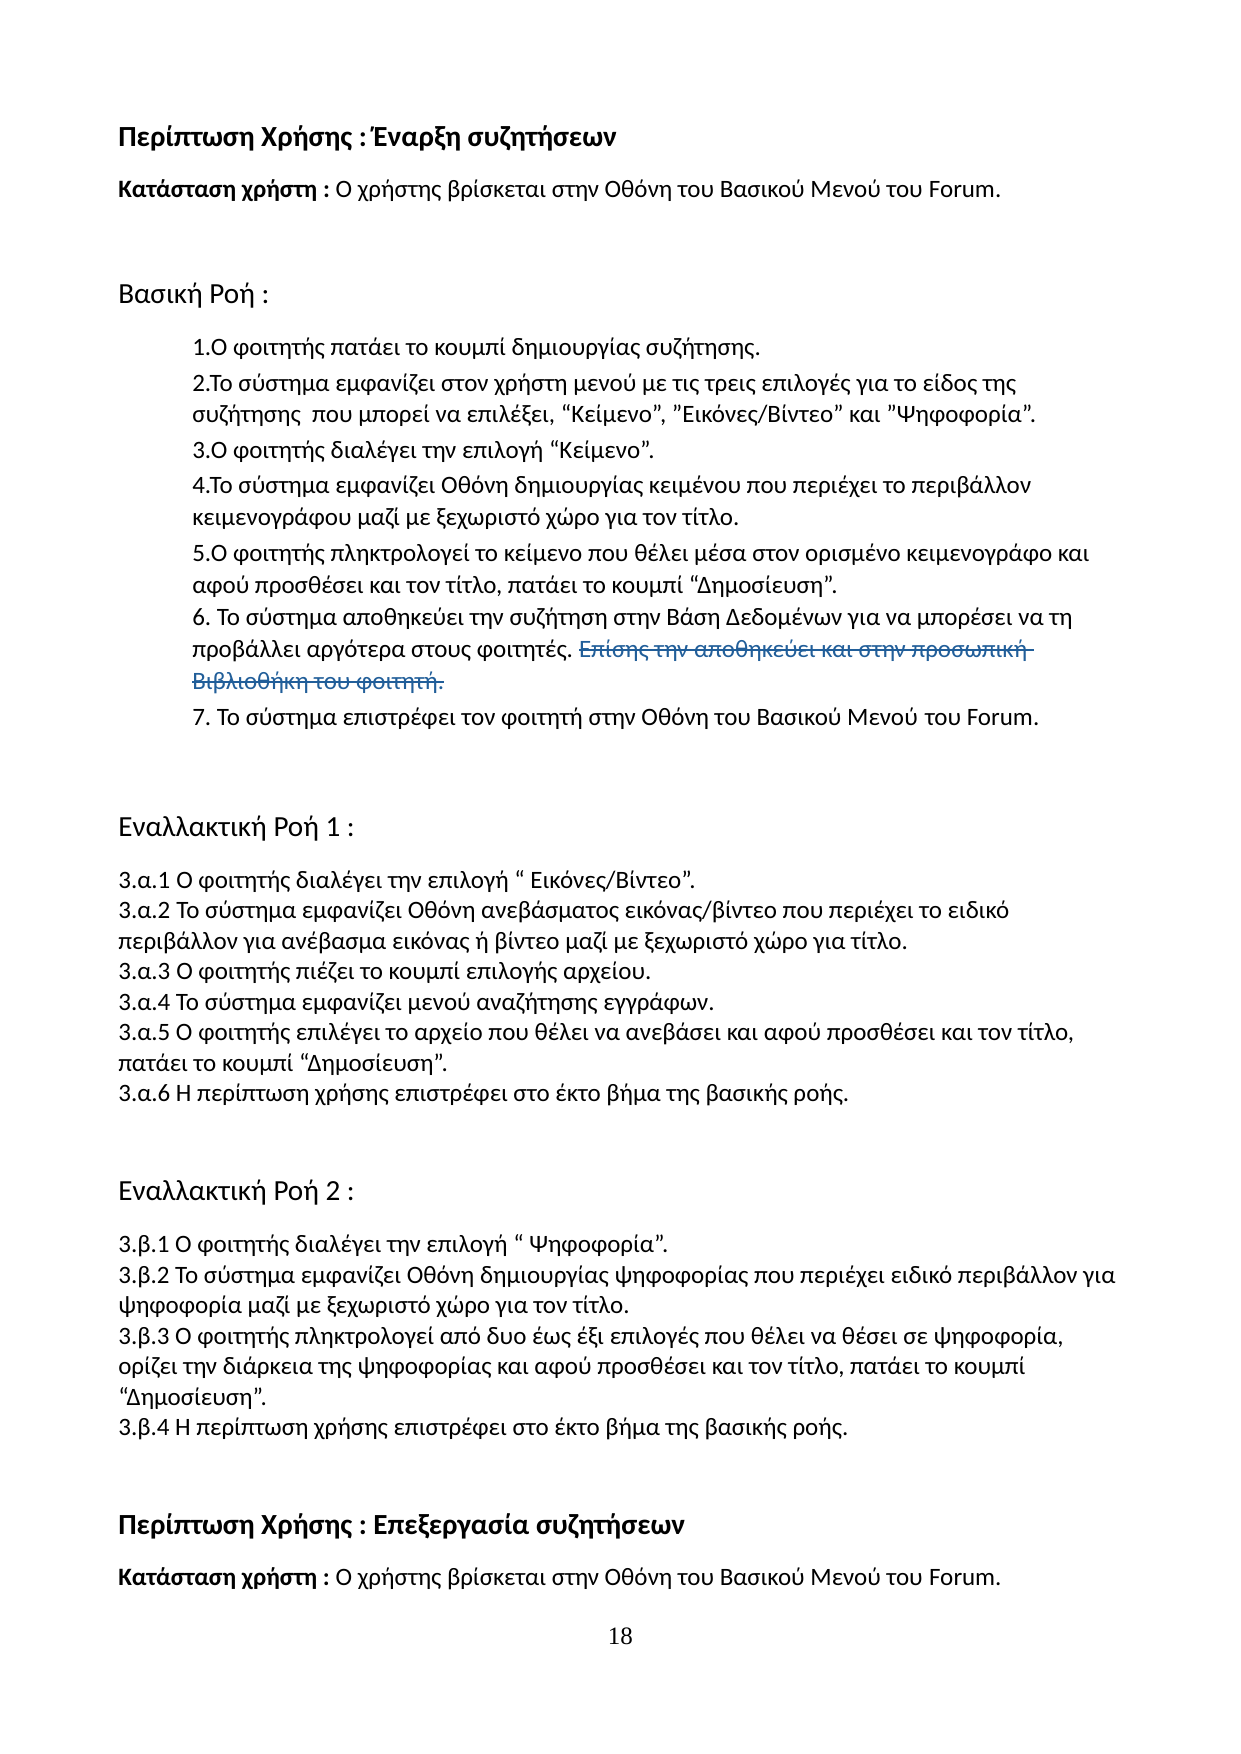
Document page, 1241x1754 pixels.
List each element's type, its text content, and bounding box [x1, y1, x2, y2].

text Περίπτωση Χρήσης : Επεξεργασία συζητήσεων [118, 1506, 1122, 1542]
text Εναλλακτική Ροή 1 : [118, 808, 1122, 843]
text Βασική Ροή : [118, 275, 1122, 311]
text 5.Ο φοιτητής πληκτρολογεί το κείμενο που θέλει μέσα στον ορισμένο κειμενογράφο και αφού προσθέσει και τον τίτλο, πατάει το κουμπί “Δημοσίευση”. 6. Το σύστημα αποθηκεύει την συζήτηση στην Βάση Δεδομένων για να μπορέσει να τη προβάλλει αργότερα στους φοιτητές. Επίσης την αποθηκεύει και στην προσωπική Βιβλιοθήκη του φοιτητή. 7. Το σύστημα επιστρέφει τον φοιτητή στην Οθόνη του Βασικού Μενού του Forum. [192, 537, 1122, 733]
text 3.α.2 Το σύστημα εμφανίζει Οθόνη ανεβάσματος εικόνας/βίντεο που περιέχει το ειδικό περιβάλλον για ανέβασμα εικόνας ή βίντεο μαζί με ξεχωριστό χώρο για τίτλο. [118, 894, 1122, 955]
text 4.Το σύστημα εμφανίζει Οθόνη δημιουργίας κειμένου που περιέχει το περιβάλλον κειμενογράφου μαζί με ξεχωριστό χώρο για τον τίτλο. [192, 469, 1122, 532]
text Εναλλακτική Ροή 2 : [118, 1172, 1122, 1208]
text 3.β.2 Το σύστημα εμφανίζει Οθόνη δημιουργίας ψηφοφορίας που περιέχει ειδικό περιβάλλον για ψηφοφορία μαζί με ξεχωριστό χώρο για τον τίτλο. [118, 1259, 1122, 1320]
text 2.Το σύστημα εμφανίζει στον χρήστη μενού με τις τρεις επιλογές για το είδος της συζήτησης που μπορεί να επιλέξει, “Κείμενο”, ”Εικόνες/Βίντεο” και ”Ψηφοφορία”. [192, 367, 1122, 429]
text Κατάσταση χρήστη : Ο χρήστης βρίσκεται στην Οθόνη του Βασικού Μενού του Forum. [118, 1561, 1122, 1591]
text Κατάσταση χρήστη : Ο χρήστης βρίσκεται στην Οθόνη του Βασικού Μενού του Forum. [118, 173, 1122, 203]
text 3.α.1 Ο φοιτητής διαλέγει την επιλογή “ Εικόνες/Βίντεο”. [118, 864, 1122, 894]
text 3.β.1 Ο φοιτητής διαλέγει την επιλογή “ Ψηφοφορία”. [118, 1228, 1122, 1259]
text 3.α.3 Ο φοιτητής πιέζει το κουμπί επιλογής αρχείου. 3.α.4 Το σύστημα εμφανίζει μενού αναζήτησης εγγράφων. 3.α.5 Ο φοιτητής επιλέγει το αρχείο που θέλει να ανεβάσει και αφού προσθέσει και τον τίτλο, πατάει το κουμπί “Δημοσίευση”. 3.α.6 Η περίπτωση χρήσης επιστρέφει στο έκτο βήμα της βασικής ροής. [118, 955, 1122, 1108]
text 1.Ο φοιτητής πατάει το κουμπί δημιουργίας συζήτησης. [192, 331, 1122, 362]
text Περίπτωση Χρήσης : Έναρξη συζητήσεων [118, 118, 1122, 154]
text 3.Ο φοιτητής διαλέγει την επιλογή “Κείμενο”. [192, 434, 1122, 464]
text 3.β.3 Ο φοιτητής πληκτρολογεί από δυο έως έξι επιλογές που θέλει να θέσει σε ψηφοφορία, ορίζει την διάρκεια της ψηφοφορίας και αφού προσθέσει και τον τίτλο, πατάει το κουμπί “Δημοσίευση”. 3.β.4 Η περίπτωση χρήσης επιστρέφει στο έκτο βήμα της βασικής ροής. [118, 1320, 1122, 1442]
